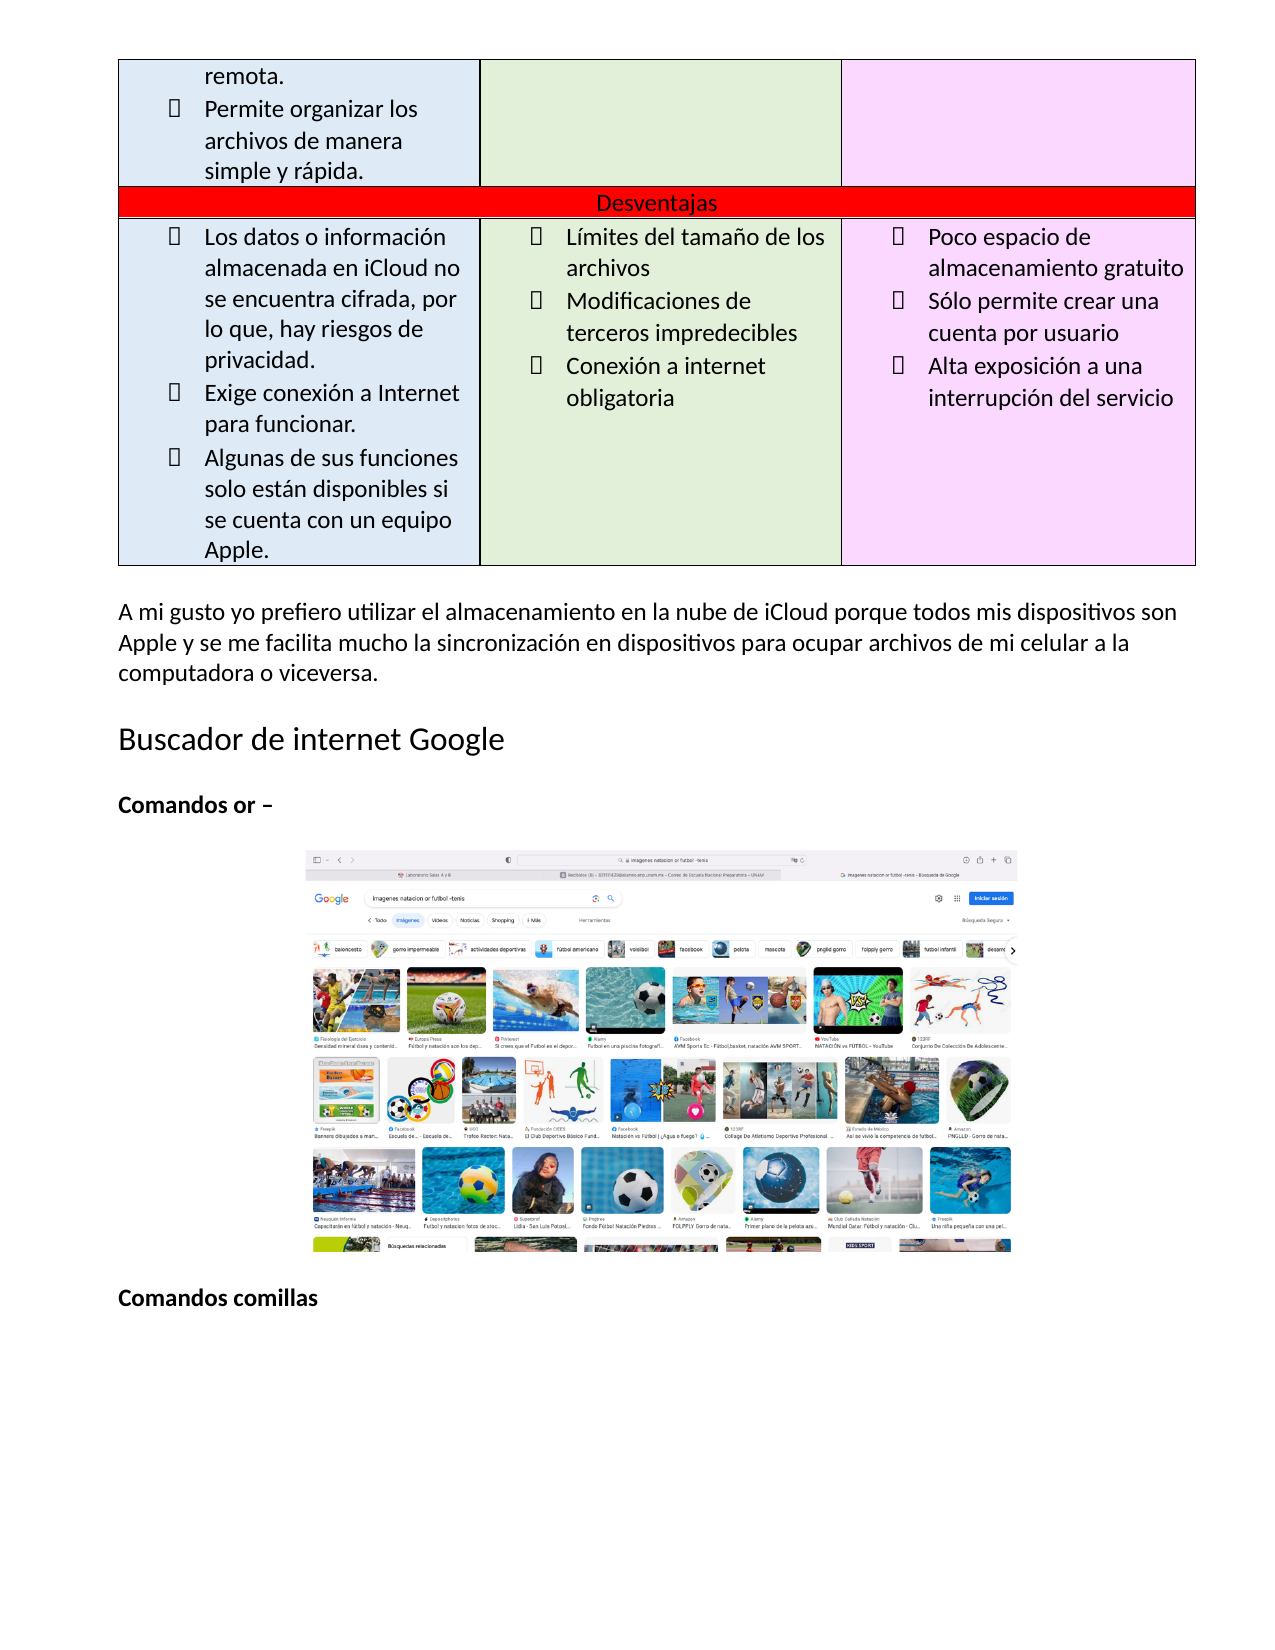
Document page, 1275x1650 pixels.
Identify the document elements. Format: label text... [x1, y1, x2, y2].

table_cell Límites del tamaño de los archivos Modificaciones de terceros impredecibles Conexión a internet obligatoria [481, 219, 841, 565]
table_cell Los datos o información almacenada en iCloud no se encuentra cifrada, por lo que, hay riesgos de privacidad. Exige conexión a Internet para funcionar. Algunas de sus funciones solo están disponibles si se cuenta con un equipo Apple. [119, 219, 479, 565]
text A mi gusto yo prefiero utilizar el almacenamiento en la nube de iCloud porque todos mis dispositivos son Apple y se me facilita mucho la sincronización en dispositivos para ocupar archivos de mi celular a la computadora o viceversa. [118, 596, 1205, 688]
text Buscador de internet Google [118, 718, 1205, 759]
text Comandos comillas [118, 1282, 1205, 1312]
table_cell Poco espacio de almacenamiento gratuito Sólo permite crear una cuenta por usuario Alta exposición a una interrupción del servicio [842, 219, 1195, 565]
table_cell [842, 60, 1195, 186]
text Comandos or – [118, 790, 1205, 820]
table_cell 5 gigabytes de almacenamiento gratuito. Permite respaldar la información almacenada en el móvil. Se puede sincronizar una misma cuenta en distintos dispositivos para acceder a la información en cualquier momento. Se puede utilizar en diferentes Sistemas Operativos. Permite rastrear, ubicar o borrar la información del dispositivo de manera remota. Permite organizar los archivos de manera simple y rápida. [119, 60, 479, 186]
table_cell Desventajas [119, 187, 1195, 217]
table_cell [481, 60, 841, 186]
